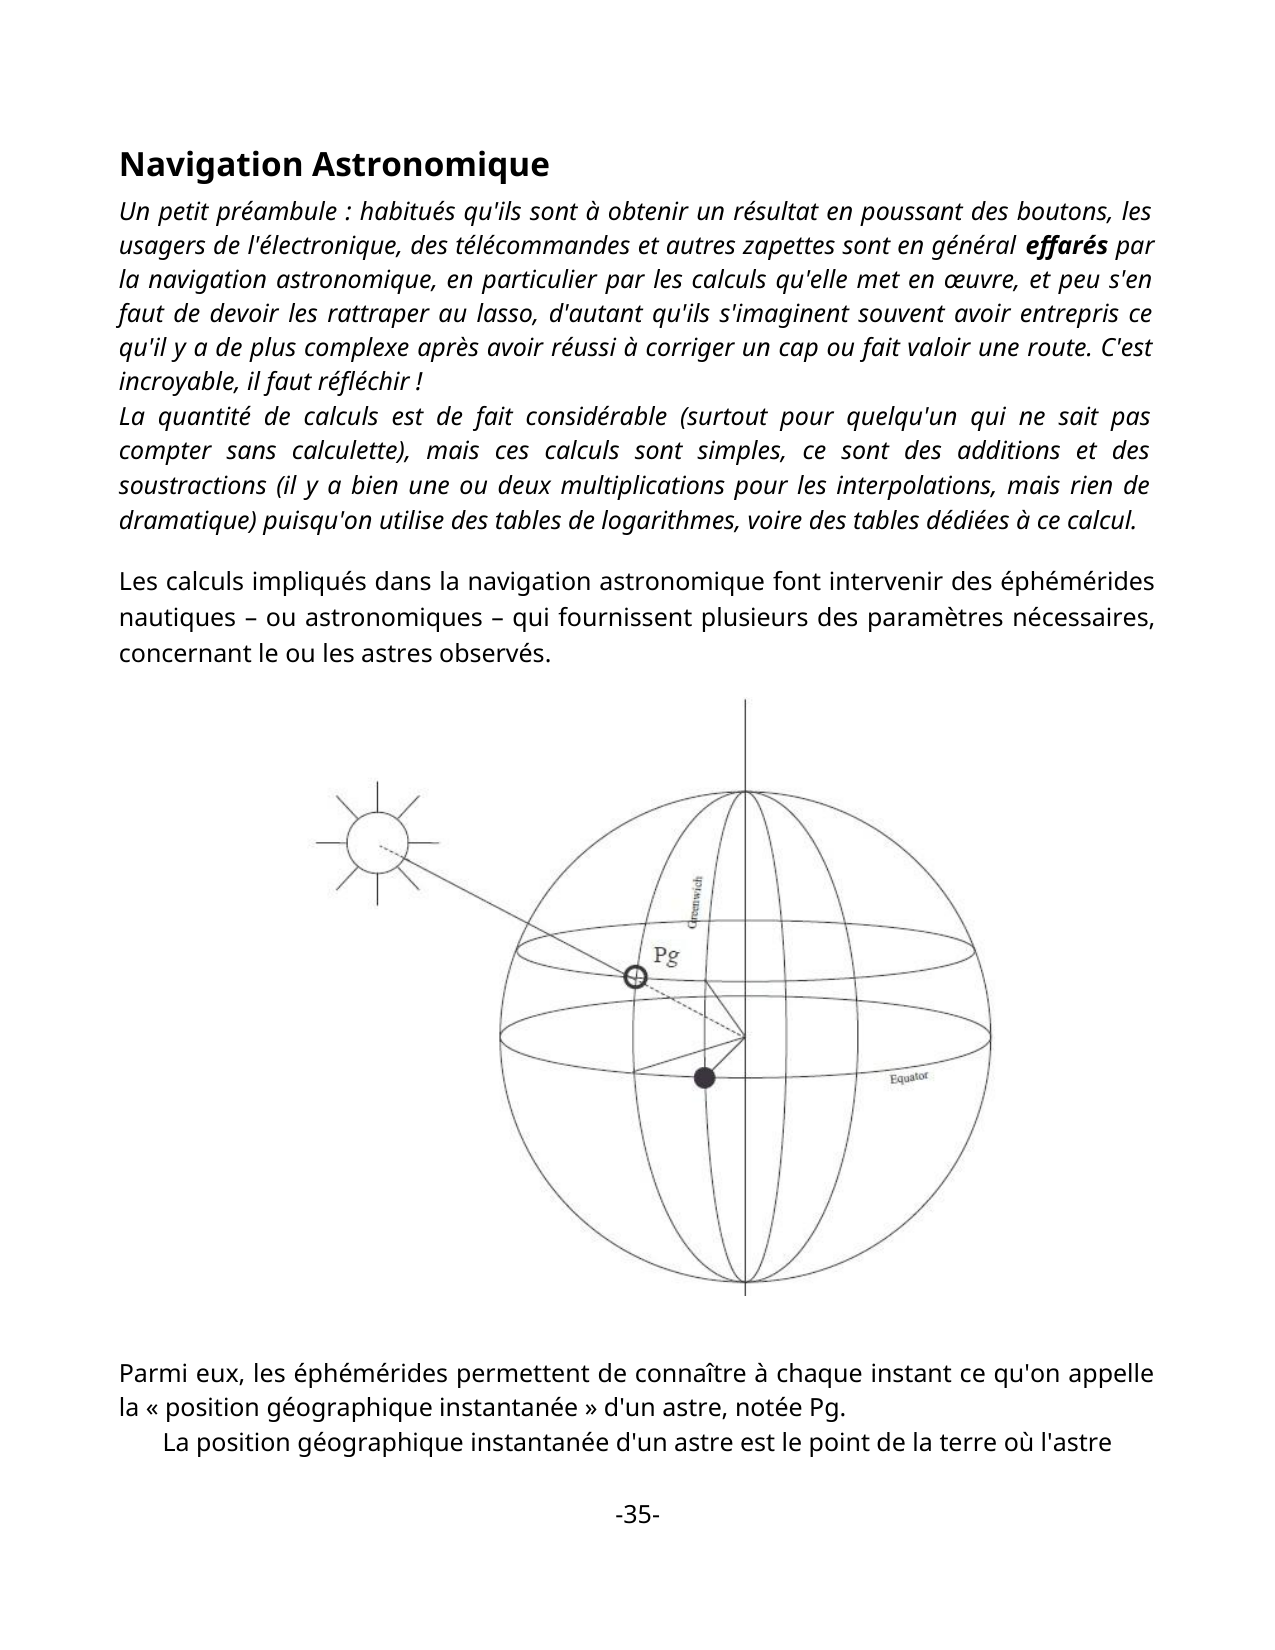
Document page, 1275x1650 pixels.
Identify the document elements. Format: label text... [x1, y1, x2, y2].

text Un petit préambule : habitués qu'ils sont à obtenir un résultat en poussant des boutons, les usagers de l'électronique, des télécommandes et autres zapettes sont en général effarés par la navigation astronomique, en particulier par les calculs qu'elle met en œuvre, et peu s'en faut de devoir les rattraper au lasso, d'autant qu'ils s'imaginent souvent avoir entrepris ce qu'il y a de plus complexe après avoir réussi à corriger un cap ou fait valoir une route. C'est incroyable, il faut réfléchir ! [119, 194, 1154, 398]
text -35- [119, 1496, 1156, 1530]
text La position géographique instantanée d'un astre est le point de la terre où l'astre [119, 1424, 1156, 1458]
text Les calculs impliqués dans la navigation astronomique font intervenir des éphémérides nautiques – ou astronomiques – qui fournissent plusieurs des paramètres nécessaires, concernant le ou les astres observés. [119, 564, 1156, 669]
text La quantité de calculs est de fait considérable (surtout pour quelqu'un qui ne sait pas compter sans calculette), mais ces calculs sont simples, ce sont des additions et des soustractions (il y a bien une ou deux multiplications pour les interpolations, mais rien de dramatique) puisqu'on utilise des tables de logarithmes, voire des tables dédiées à ce calcul. [119, 398, 1152, 536]
text Navigation Astronomique [119, 141, 1156, 186]
text Parmi eux, les éphémérides permettent de connaître à chaque instant ce qu'on appelle la « position géographique instantanée » d'un astre, notée Pg. [119, 1356, 1156, 1424]
picture [267, 697, 1008, 1296]
